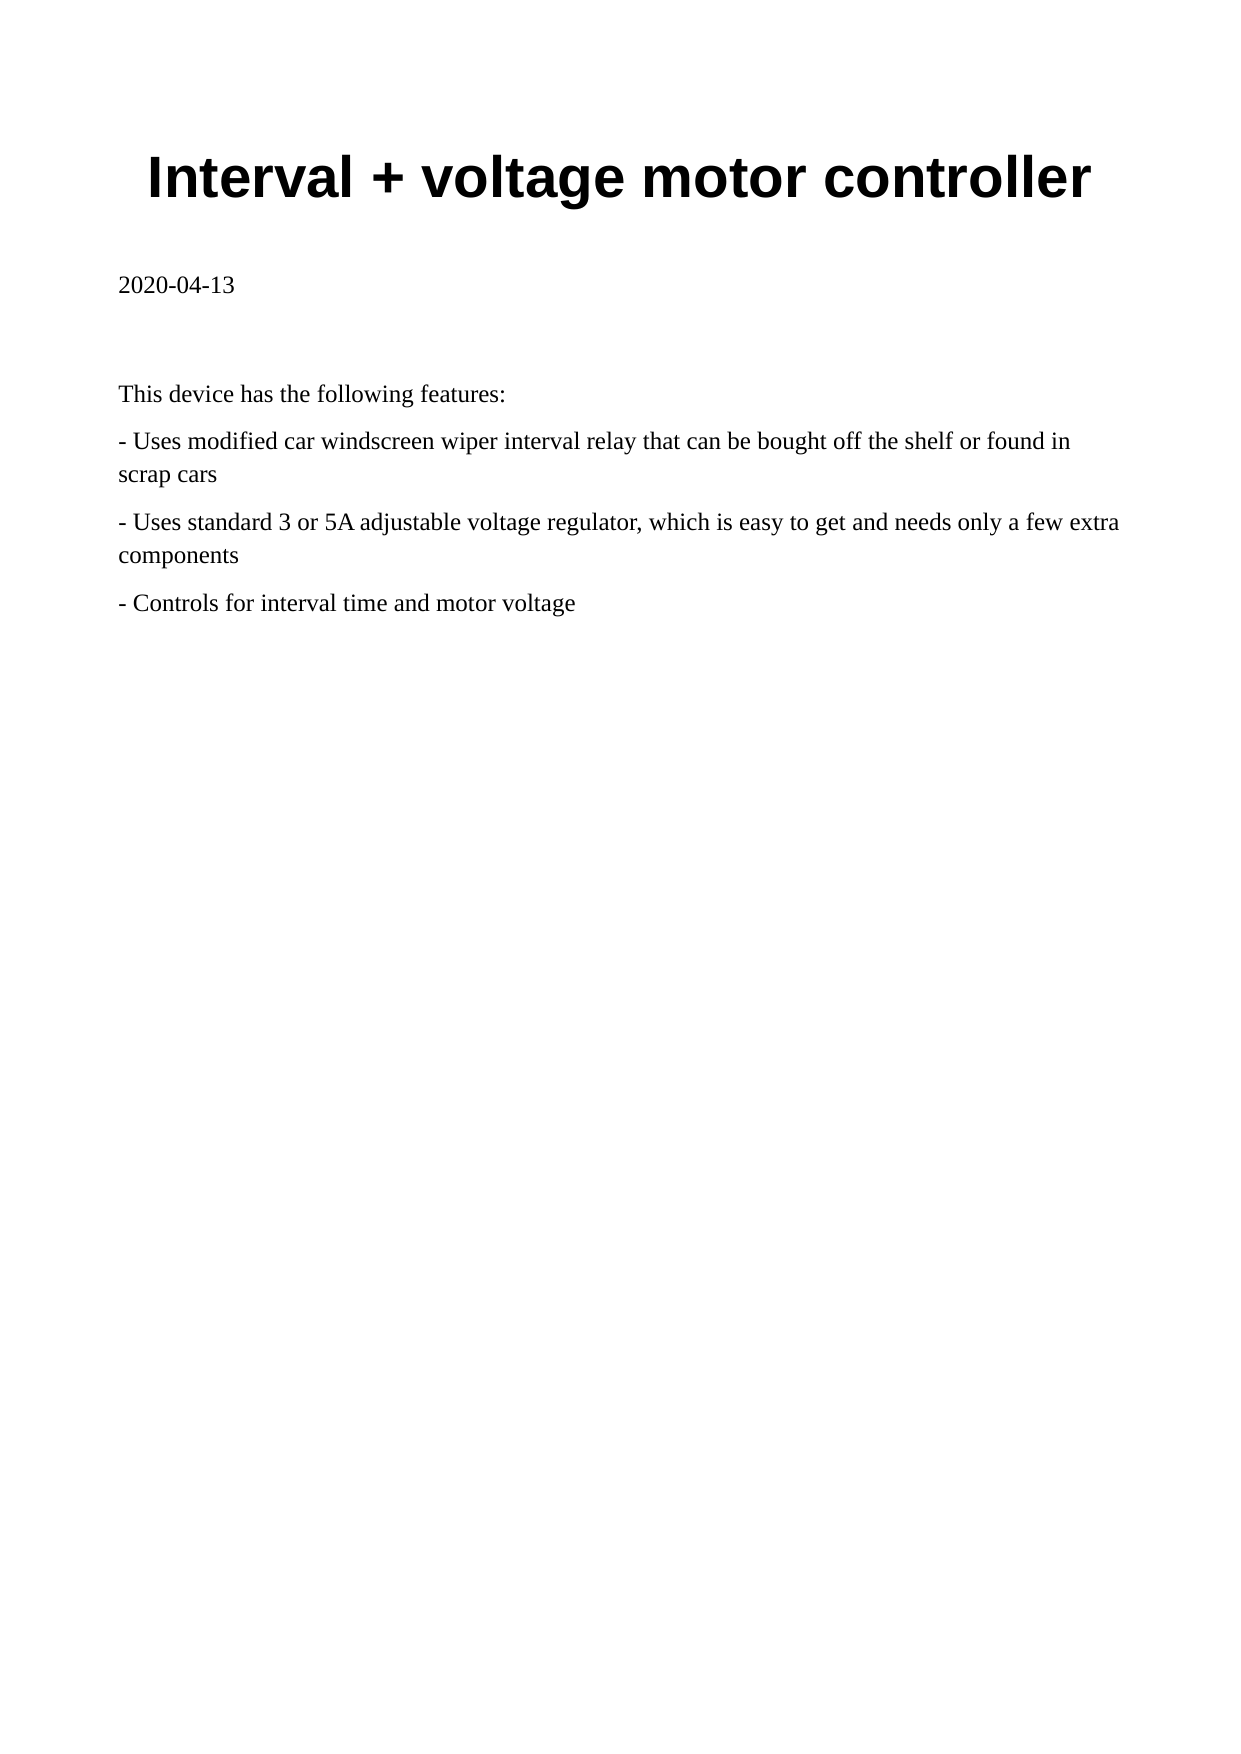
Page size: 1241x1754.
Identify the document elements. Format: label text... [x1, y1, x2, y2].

text - Uses standard 3 or 5A adjustable voltage regulator, which is easy to get and needs only a few extra components [118, 507, 1122, 569]
text - Controls for interval time and motor voltage [118, 588, 1122, 616]
text 2020-04-13 [118, 270, 1122, 299]
title Interval + voltage motor controller [118, 143, 1122, 210]
text This device has the following features: [118, 379, 1122, 407]
text - Uses modified car windscreen wiper interval relay that can be bought off the shelf or found in scrap cars [118, 426, 1122, 488]
